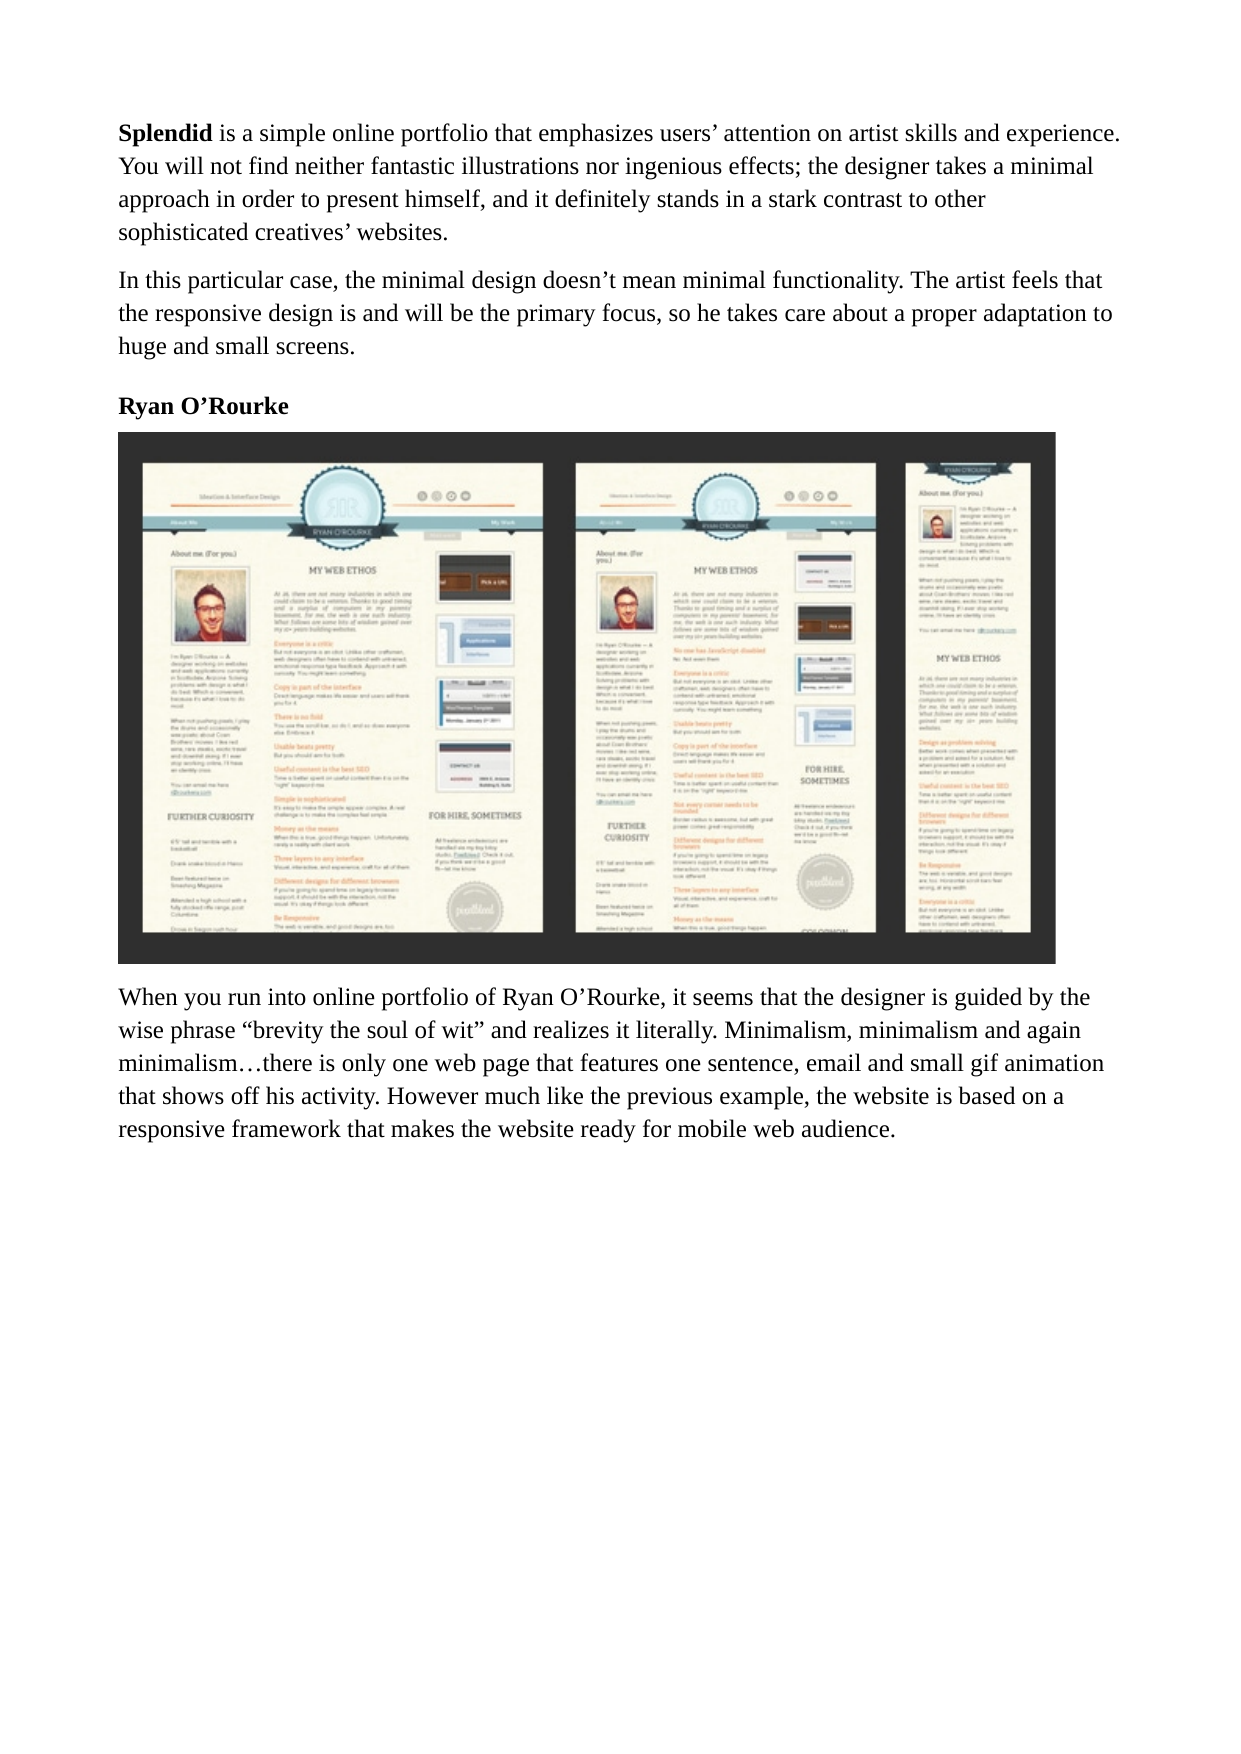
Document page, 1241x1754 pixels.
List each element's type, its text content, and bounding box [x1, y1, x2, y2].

subtitle Ryan O’Rourke [118, 391, 1122, 420]
picture [118, 432, 1056, 964]
text When you run into online portfolio of Ryan O’Rourke, it seems that the designer is guided by the wise phrase “brevity the soul of wit” and realizes it literally. Minimalism, minimalism and again minimalism…there is only one web page that features one sentence, email and small gif animation that shows off his activity. However much like the previous example, the website is based on a responsive framework that makes the website ready for mobile web audience. [118, 982, 1122, 1143]
text In this particular case, the minimal design doesn’t mean minimal functionality. The artist feels that the responsive design is and will be the primary focus, so he takes care about a proper adaptation to huge and small screens. [118, 265, 1122, 359]
text Splendid is a simple online portfolio that emphasizes users’ attention on artist skills and experience. You will not find neither fantastic illustrations nor ingenious effects; the designer takes a minimal approach in order to present himself, and it definitely stands in a stark contrast to other sophisticated creatives’ websites. [118, 118, 1122, 246]
